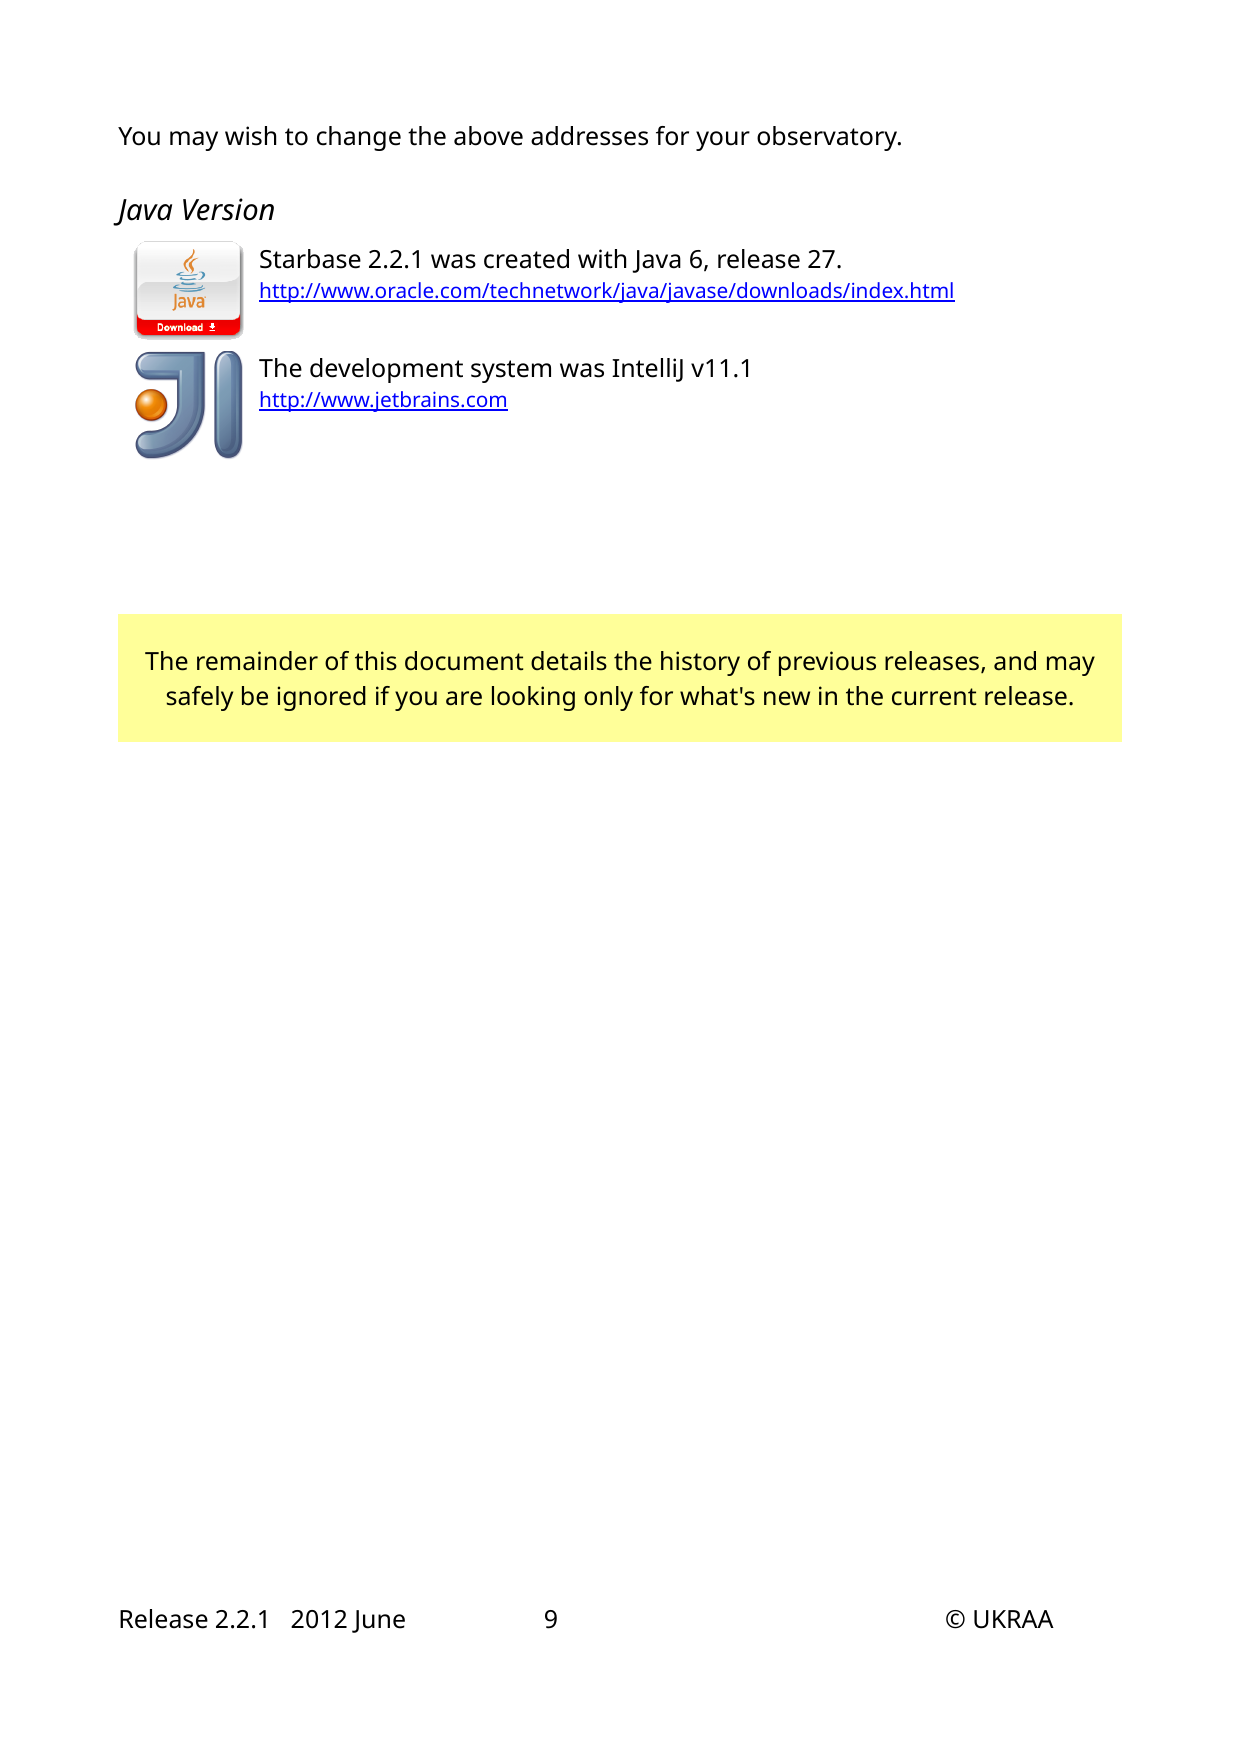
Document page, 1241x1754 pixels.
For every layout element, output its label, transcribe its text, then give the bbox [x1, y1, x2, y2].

table_header Starbase 2.2.1 was created with Java 6, release 27. http://www.oracle.com/technetwork/java/javase/downloads/index.html [259, 242, 1122, 351]
table_cell The development system was IntelliJ v11.1 http://www.jetbrains.com [259, 351, 1122, 467]
picture [133, 241, 244, 340]
table_header [118, 242, 259, 351]
picture [134, 351, 244, 460]
table_cell [118, 351, 259, 467]
text The remainder of this document details the history of previous releases, and may safely be ignored if you are looking only for what's new in the current release. [118, 644, 1122, 712]
text You may wish to change the above addresses for your observatory. [118, 118, 1122, 152]
subtitle Java Version [118, 190, 1122, 229]
